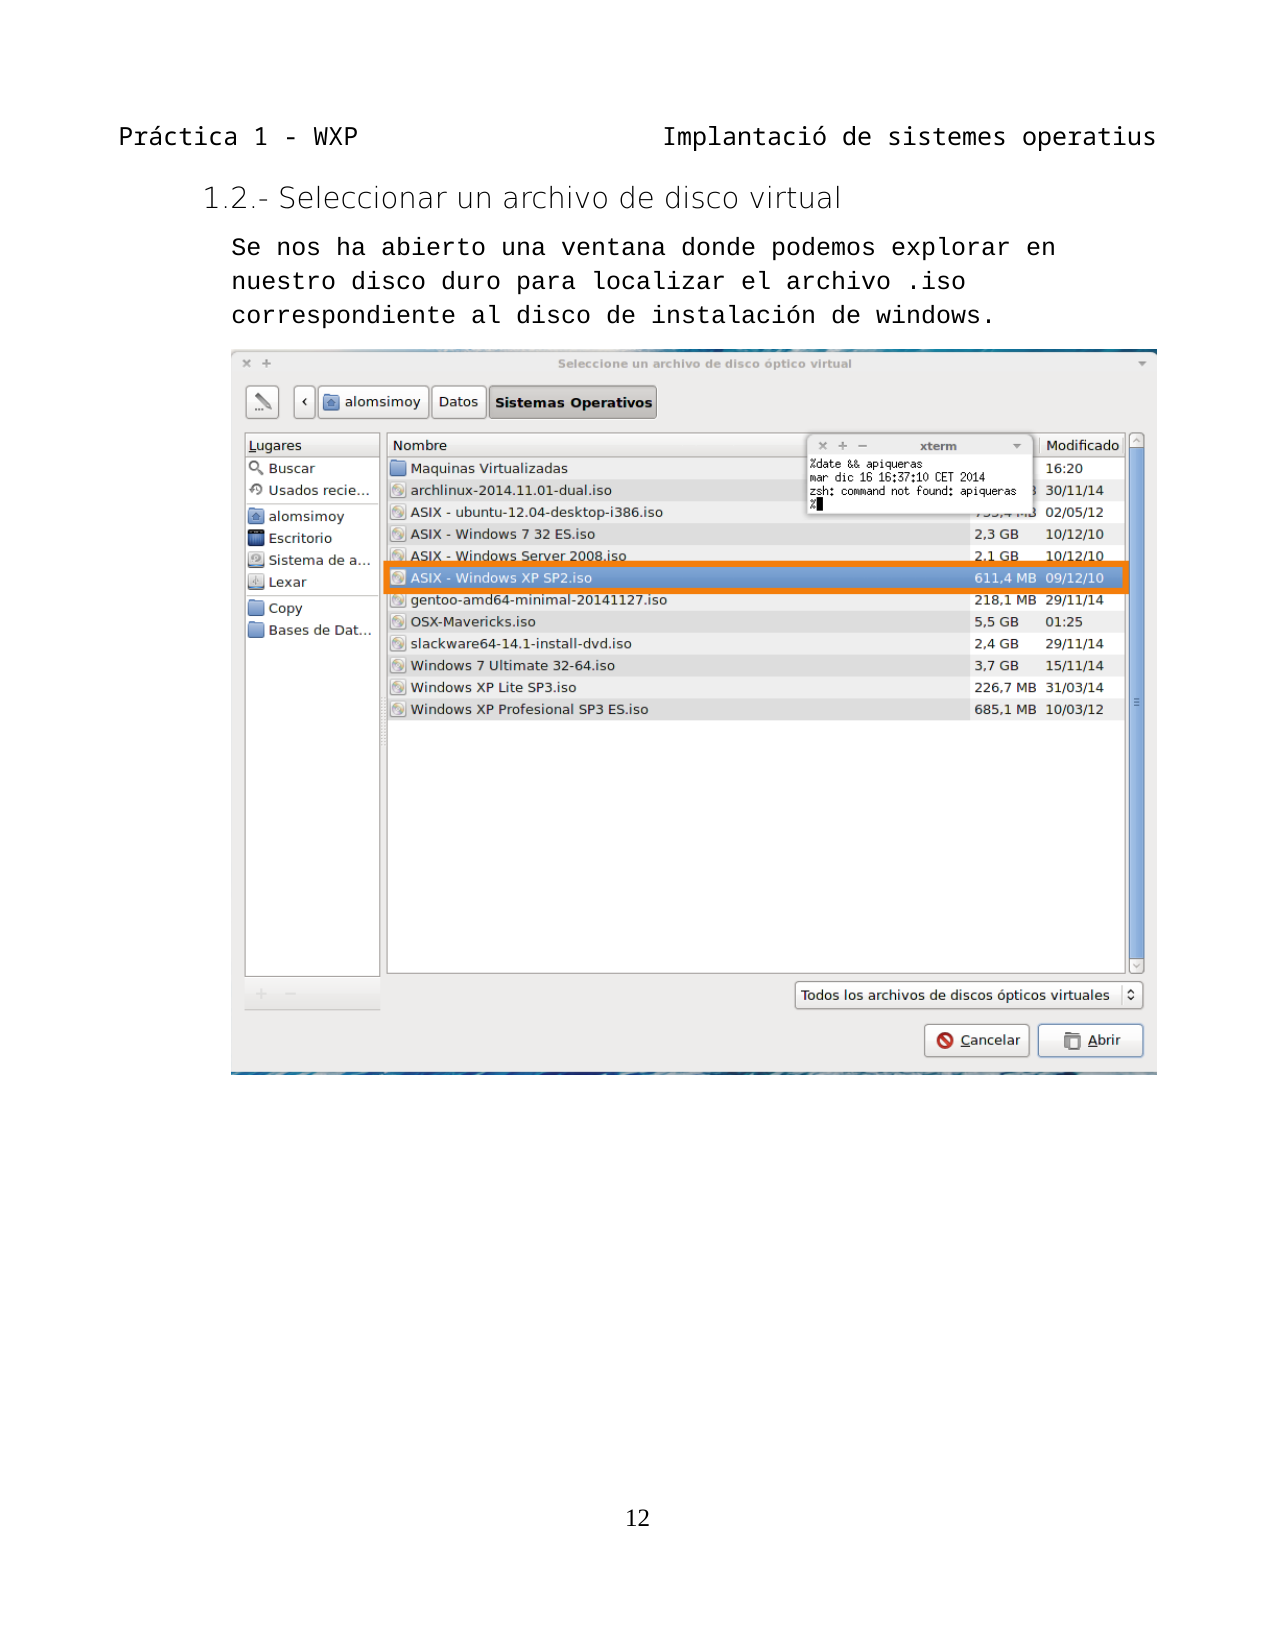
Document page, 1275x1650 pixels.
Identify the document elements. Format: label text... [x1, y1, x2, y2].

list Seleccionar un archivo de disco virtual [193, 182, 1157, 216]
text Se nos ha abierto una ventana donde podemos explorar en nuestro disco duro para localizar el archivo .iso correspondiente al disco de instalación de windows. [231, 235, 1157, 331]
picture [231, 349, 1157, 1075]
